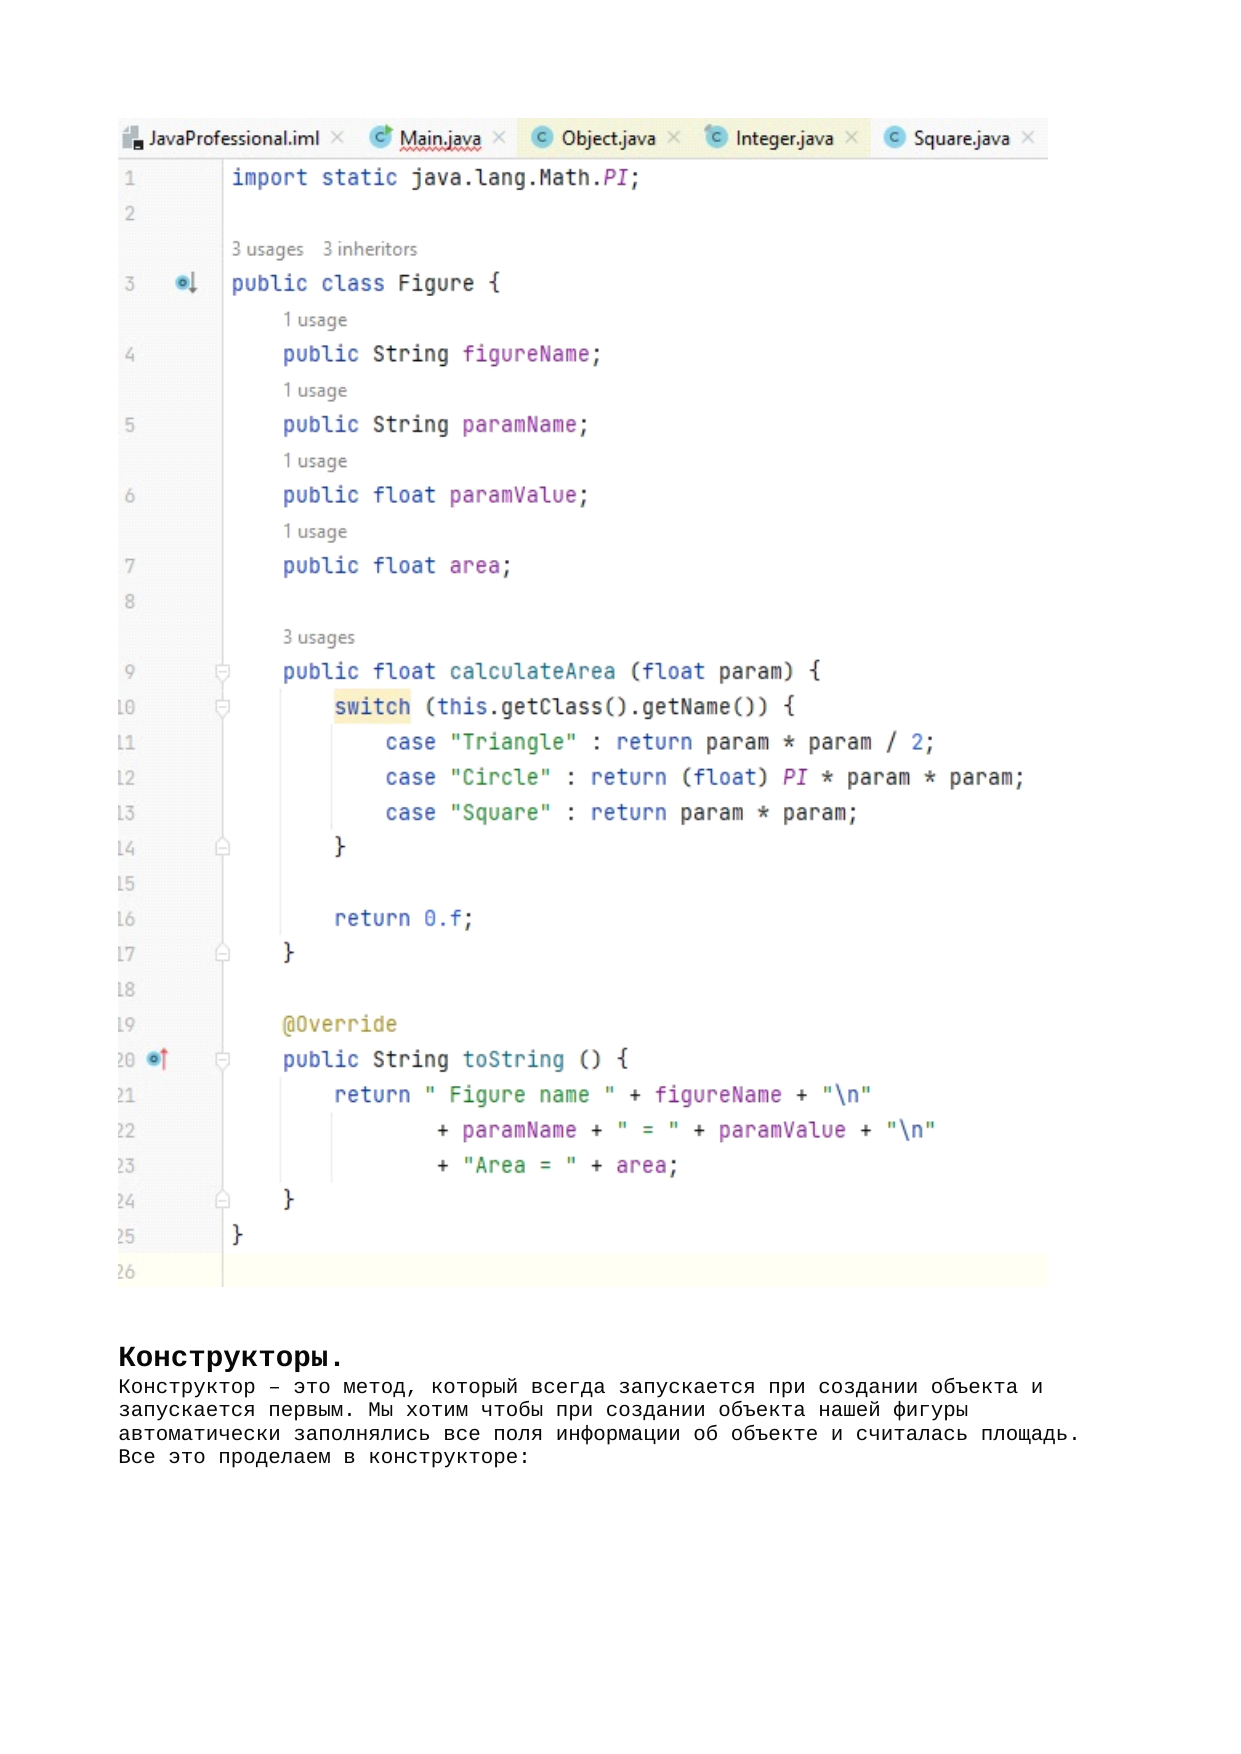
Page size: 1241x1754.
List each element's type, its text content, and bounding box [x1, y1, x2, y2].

text Конструкторы. [118, 1343, 1122, 1376]
text Конструктор – это метод, который всегда запускается при создании объекта и запускается первым. Мы хотим чтобы при создании объекта нашей фигуры автоматически заполнялись все поля информации об объекте и считалась площадь. Все это проделаем в конструкторе: [118, 1376, 1122, 1470]
